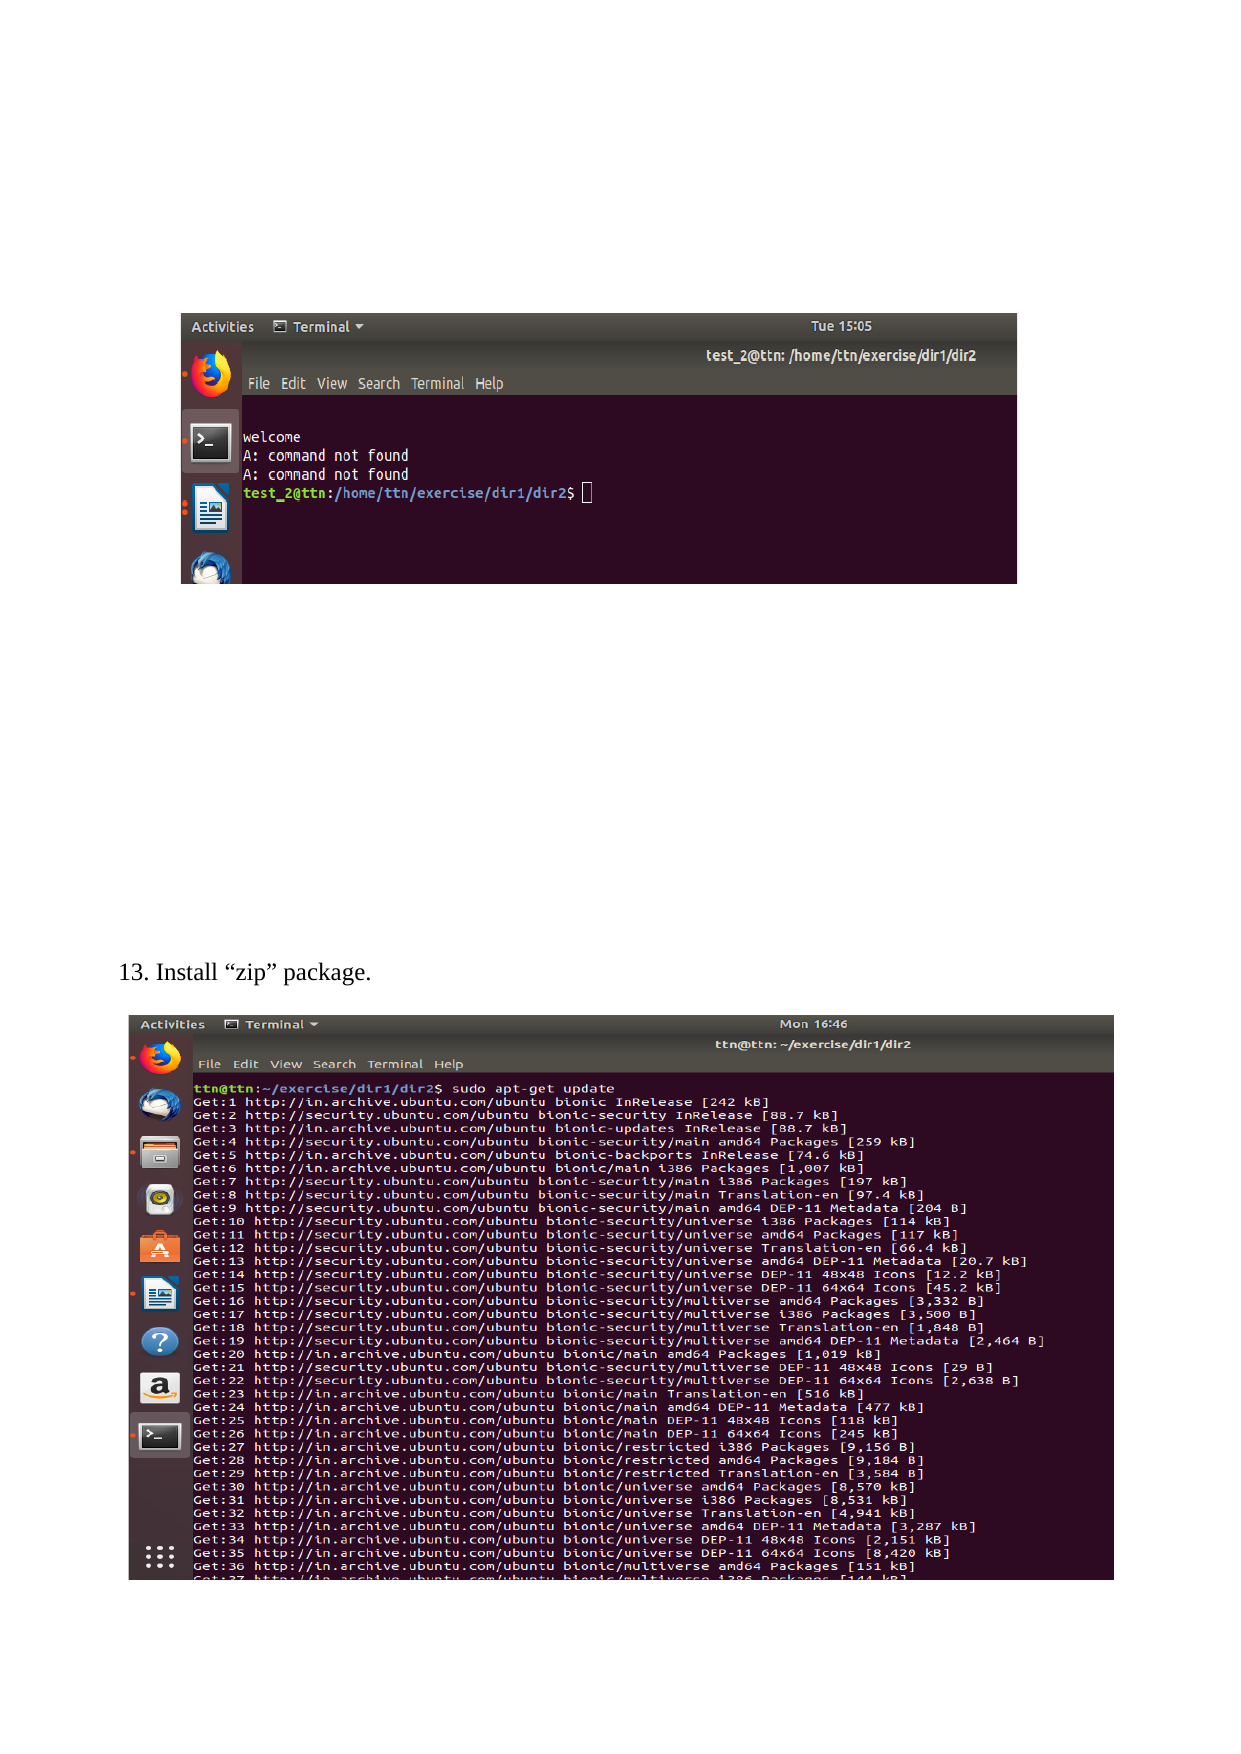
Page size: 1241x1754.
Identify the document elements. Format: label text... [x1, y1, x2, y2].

picture [180, 313, 1018, 584]
picture [128, 1015, 1114, 1580]
text 13. Install “zip” package. [118, 957, 1122, 986]
